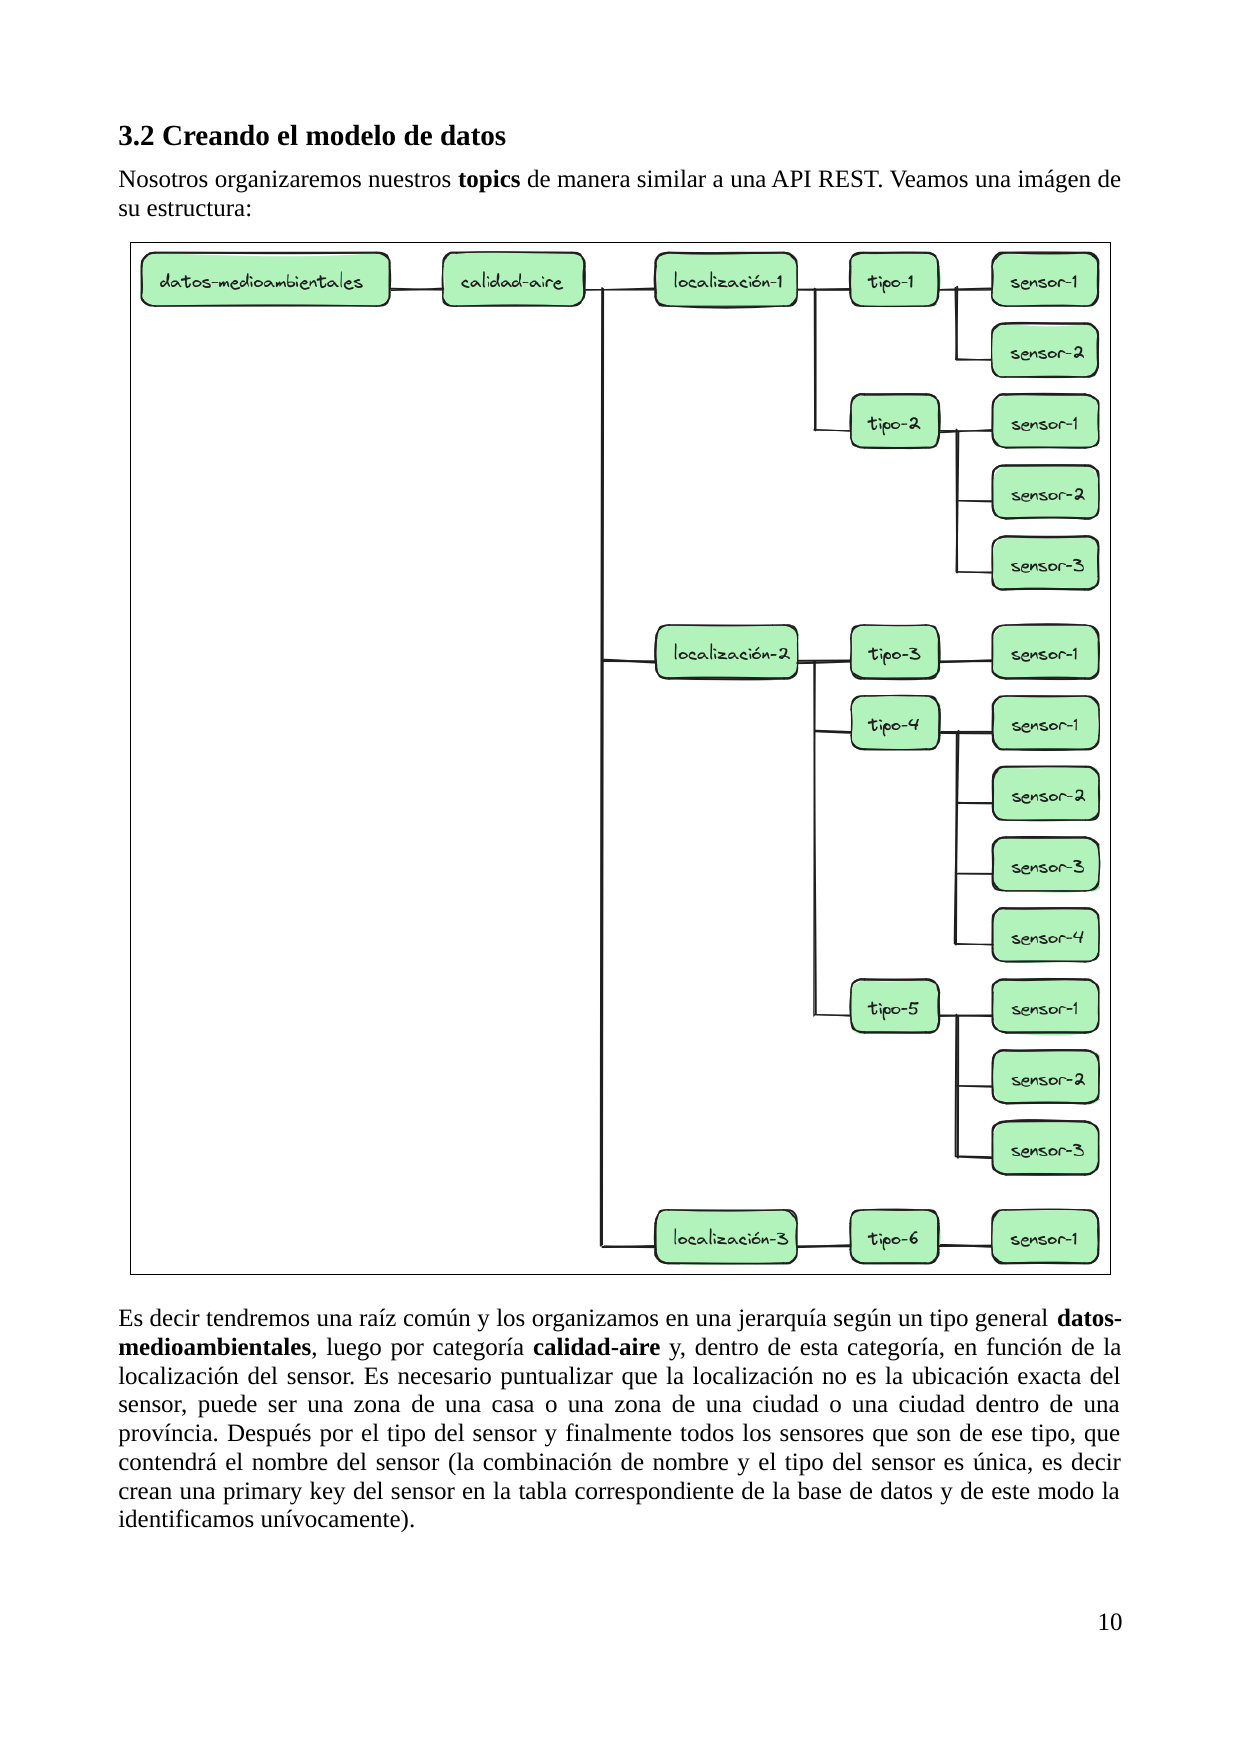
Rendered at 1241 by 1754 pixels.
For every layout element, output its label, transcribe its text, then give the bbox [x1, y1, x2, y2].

picture [133, 244, 1107, 1272]
subtitle 3.2 Creando el modelo de datos [118, 118, 1122, 152]
text Es decir tendremos una raíz común y los organizamos en una jerarquía según un tipo general datos-medioambientales, luego por categoría calidad-aire y, dentro de esta categoría, en función de la localización del sensor. Es necesario puntualizar que la localización no es la ubicación exacta del sensor, puede ser una zona de una casa o una zona de una ciudad o una ciudad dentro de una província. Después por el tipo del sensor y finalmente todos los sensores que son de ese tipo, que contendrá el nombre del sensor (la combinación de nombre y el tipo del sensor es única, es decir crean una primary key del sensor en la tabla correspondiente de la base de datos y de este modo la identificamos unívocamente). [118, 1303, 1122, 1533]
text Nosotros organizaremos nuestros topics de manera similar a una API REST. Veamos una imágen de su estructura: [118, 164, 1122, 222]
